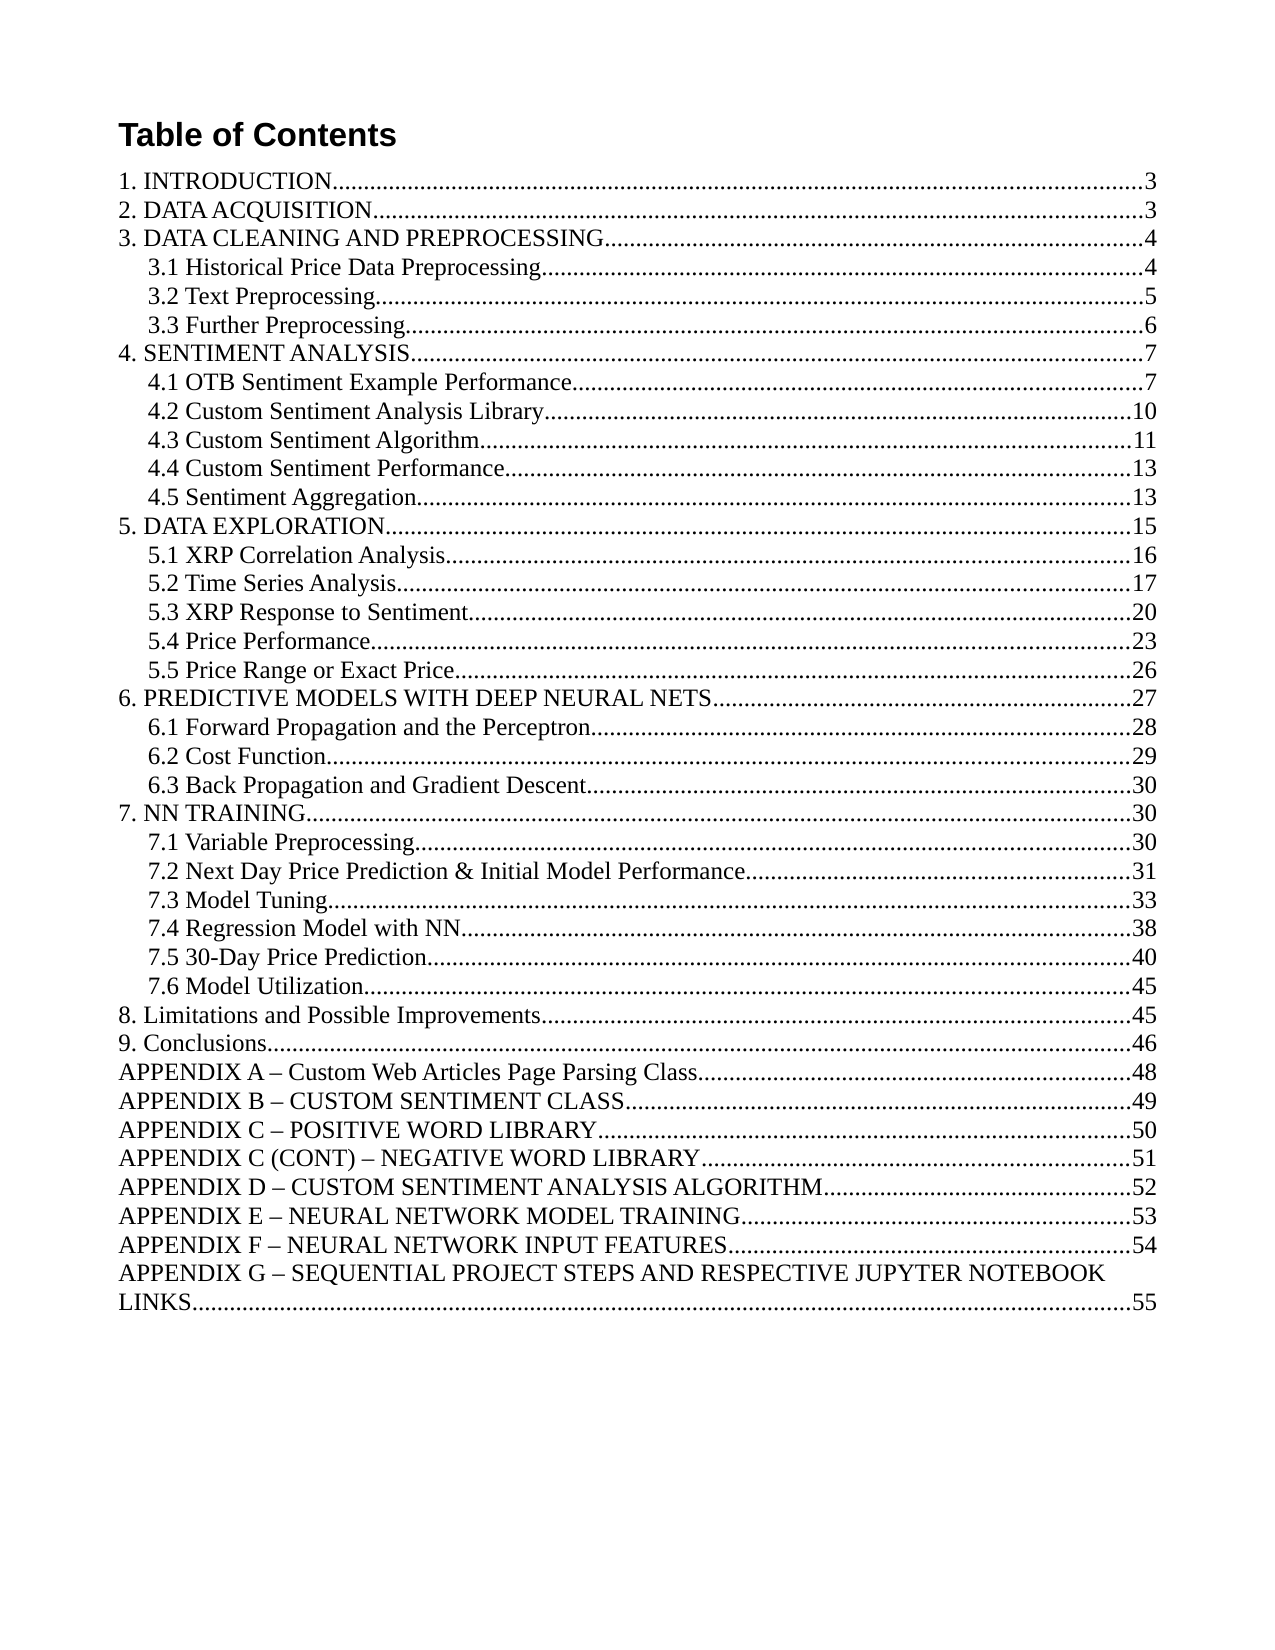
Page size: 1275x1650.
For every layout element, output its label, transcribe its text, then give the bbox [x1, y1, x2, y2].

text 6.2 Cost Function 29 [148, 741, 1157, 770]
text APPENDIX A – Custom Web Articles Page Parsing Class 48 [118, 1057, 1157, 1086]
text 3.3 Further Preprocessing 6 [148, 310, 1157, 338]
text 5. DATA EXPLORATION 15 [118, 511, 1157, 540]
text APPENDIX G – SEQUENTIAL PROJECT STEPS AND RESPECTIVE JUPYTER NOTEBOOK LINKS 55 [118, 1258, 1157, 1316]
text 7. NN TRAINING 30 [118, 798, 1157, 827]
text 8. Limitations and Possible Improvements 45 [118, 1000, 1157, 1028]
text 4.3 Custom Sentiment Algorithm 11 [148, 425, 1157, 453]
text 4.4 Custom Sentiment Performance 13 [148, 453, 1157, 482]
text 7.1 Variable Preprocessing 30 [148, 827, 1157, 856]
text 4. SENTIMENT ANALYSIS 7 [118, 338, 1157, 367]
text 7.2 Next Day Price Prediction & Initial Model Performance 31 [148, 856, 1157, 885]
text 7.3 Model Tuning 33 [148, 885, 1157, 913]
text 5.5 Price Range or Exact Price 26 [148, 655, 1157, 683]
text 4.1 OTB Sentiment Example Performance 7 [148, 367, 1157, 396]
text 7.5 30-Day Price Prediction 40 [148, 942, 1157, 971]
text 2. DATA ACQUISITION 3 [118, 195, 1157, 223]
text 6.3 Back Propagation and Gradient Descent 30 [148, 770, 1157, 798]
text 1. INTRODUCTION 3 [118, 166, 1157, 195]
text 3.2 Text Preprocessing 5 [148, 281, 1157, 310]
text 3.1 Historical Price Data Preprocessing 4 [148, 252, 1157, 281]
subtitle Table of Contents [118, 115, 1157, 153]
text APPENDIX C – POSITIVE WORD LIBRARY 50 [118, 1115, 1157, 1143]
text 6.1 Forward Propagation and the Perceptron 28 [148, 712, 1157, 741]
text 5.2 Time Series Analysis 17 [148, 568, 1157, 597]
text APPENDIX B – CUSTOM SENTIMENT CLASS 49 [118, 1086, 1157, 1115]
text 5.1 XRP Correlation Analysis 16 [148, 540, 1157, 568]
text 6. PREDICTIVE MODELS WITH DEEP NEURAL NETS 27 [118, 683, 1157, 712]
text 4.2 Custom Sentiment Analysis Library 10 [148, 396, 1157, 425]
text 4.5 Sentiment Aggregation 13 [148, 482, 1157, 511]
text APPENDIX E – NEURAL NETWORK MODEL TRAINING 53 [118, 1201, 1157, 1230]
text APPENDIX C (CONT) – NEGATIVE WORD LIBRARY 51 [118, 1143, 1157, 1172]
text 7.6 Model Utilization 45 [148, 971, 1157, 1000]
text 5.3 XRP Response to Sentiment 20 [148, 597, 1157, 626]
text 5.4 Price Performance 23 [148, 626, 1157, 655]
text 9. Conclusions 46 [118, 1028, 1157, 1057]
text APPENDIX F – NEURAL NETWORK INPUT FEATURES 54 [118, 1230, 1157, 1258]
text 3. DATA CLEANING AND PREPROCESSING 4 [118, 223, 1157, 252]
text 7.4 Regression Model with NN 38 [148, 913, 1157, 942]
text APPENDIX D – CUSTOM SENTIMENT ANALYSIS ALGORITHM 52 [118, 1172, 1157, 1201]
